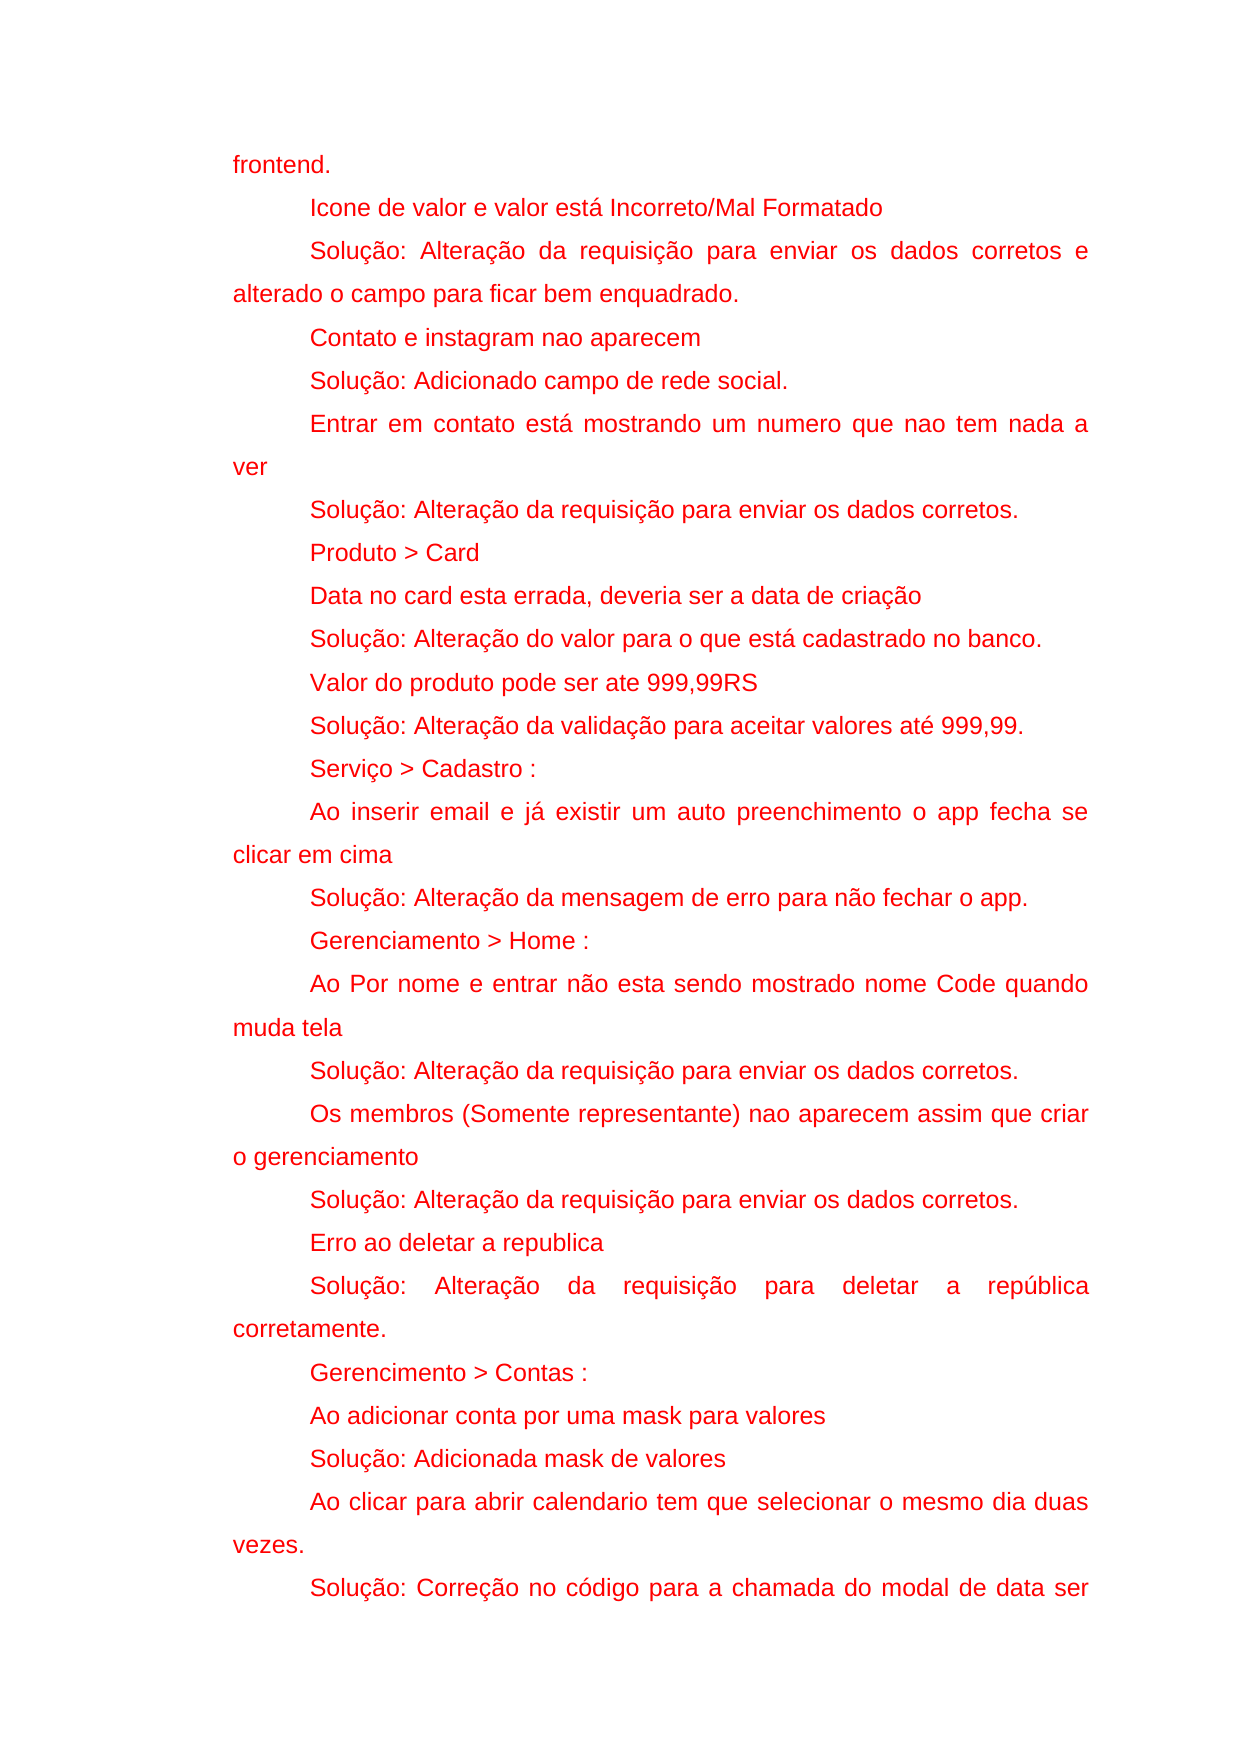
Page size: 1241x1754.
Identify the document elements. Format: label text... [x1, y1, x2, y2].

text Solução: Correção no código para a chamada do modal de data ser [233, 1573, 1090, 1602]
text Solução: Alteração da requisição para enviar os dados corretos. [233, 495, 1090, 524]
text Solução: Alteração da requisição para enviar os dados corretos. [233, 1185, 1090, 1214]
text Solução: Alteração da requisição para enviar os dados corretos e alterado o campo para ficar bem enquadrado. [233, 236, 1090, 308]
text Solução: Adicionada mask de valores [233, 1444, 1090, 1472]
text Solução: Adicionado campo de rede social. [233, 366, 1090, 394]
text Valor do produto pode ser ate 999,99RS [233, 667, 1090, 696]
text Ao inserir email e já existir um auto preenchimento o app fecha se clicar em cima [233, 797, 1090, 869]
text frontend. [233, 150, 1090, 179]
text Ao clicar para abrir calendario tem que selecionar o mesmo dia duas vezes. [233, 1487, 1090, 1559]
text Contato e instagram nao aparecem [233, 322, 1090, 351]
text Gerenciamento > Home : [233, 926, 1090, 955]
text Produto > Card [233, 538, 1090, 567]
text Entrar em contato está mostrando um numero que nao tem nada a ver [233, 409, 1090, 481]
text Erro ao deletar a republica [233, 1228, 1090, 1257]
text Ao Por nome e entrar não esta sendo mostrado nome Code quando muda tela [233, 969, 1090, 1041]
text Serviço > Cadastro : [233, 754, 1090, 782]
text Os membros (Somente representante) nao aparecem assim que criar o gerenciamento [233, 1099, 1090, 1171]
text Solução: Alteração do valor para o que está cadastrado no banco. [233, 624, 1090, 653]
text Solução: Alteração da requisição para deletar a república corretamente. [233, 1271, 1090, 1343]
text Solução: Alteração da requisição para enviar os dados corretos. [233, 1056, 1090, 1084]
text Ao adicionar conta por uma mask para valores [233, 1401, 1090, 1429]
text Icone de valor e valor está Incorreto/Mal Formatado [233, 193, 1090, 222]
text Data no card esta errada, deveria ser a data de criação [233, 581, 1090, 610]
text Solução: Alteração da validação para aceitar valores até 999,99. [233, 711, 1090, 739]
text Solução: Alteração da mensagem de erro para não fechar o app. [233, 883, 1090, 912]
text Gerencimento > Contas : [233, 1357, 1090, 1386]
